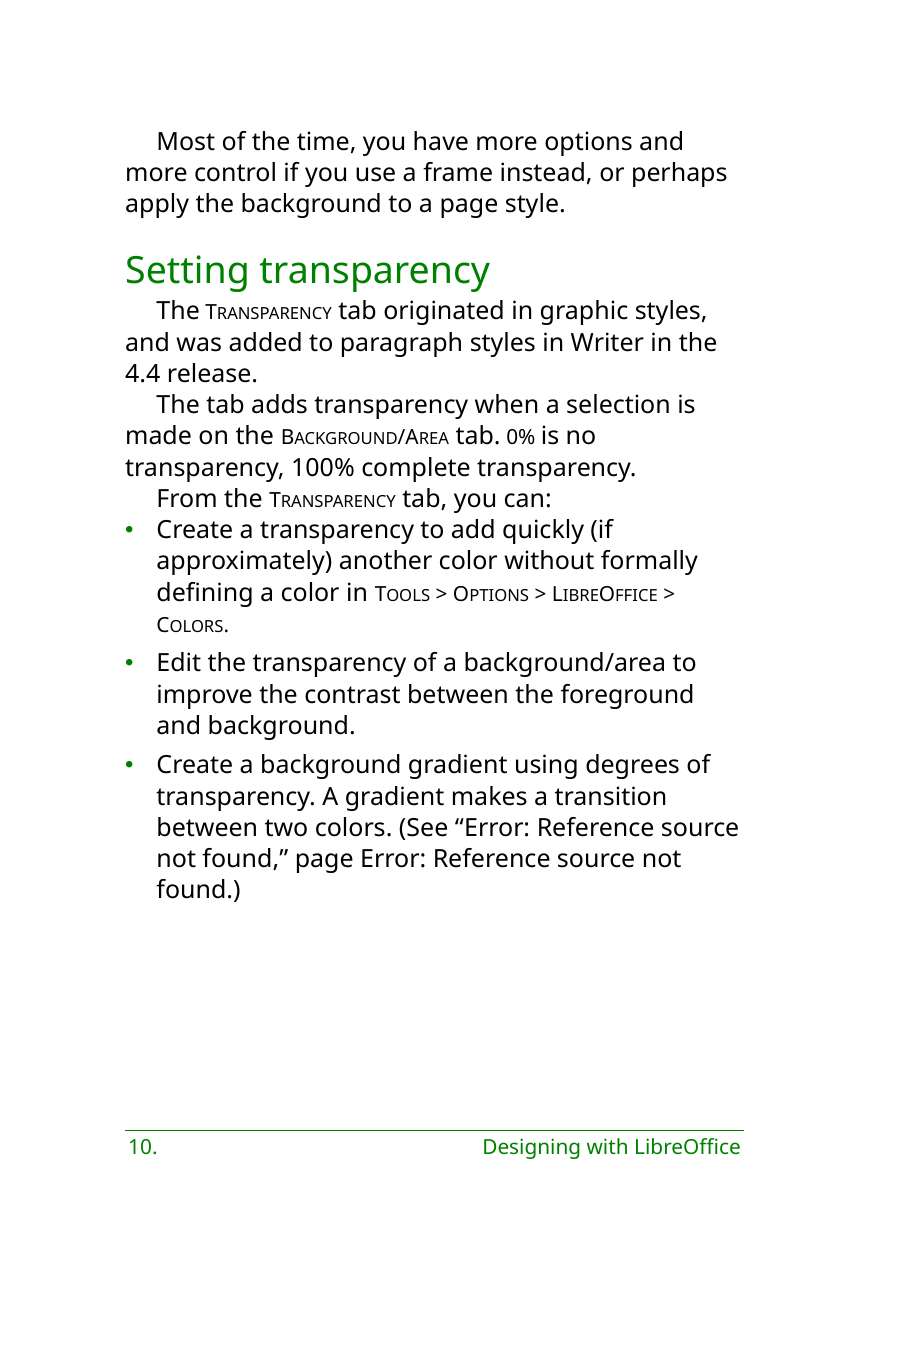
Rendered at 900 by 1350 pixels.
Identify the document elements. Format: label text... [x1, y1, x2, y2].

text Most of the time, you have more options and more control if you use a frame instead, or perhaps apply the background to a page style. [125, 125, 744, 219]
list Edit the transparency of a background/area to improve the contrast between the foreground and background. [125, 647, 744, 741]
list Create a background gradient using degrees of transparency. A gradient makes a transition between two colors. (See “Error: Reference source not found,” page Error: Reference source not found.) [125, 749, 744, 905]
subtitle Setting transparency [125, 244, 744, 295]
text The Transparency tab originated in graphic styles, and was added to paragraph styles in Writer in the 4.4 release. [125, 295, 744, 388]
text The tab adds transparency when a selection is made on the Background/Area tab. 0% is no transparency, 100% complete transparency. [125, 388, 744, 482]
list Create a transparency to add quickly (if approximately) another color without formally defining a color in Tools > Options > LibreOffice > Colors. [125, 513, 744, 638]
text From the Transparency tab, you can: [125, 482, 744, 513]
